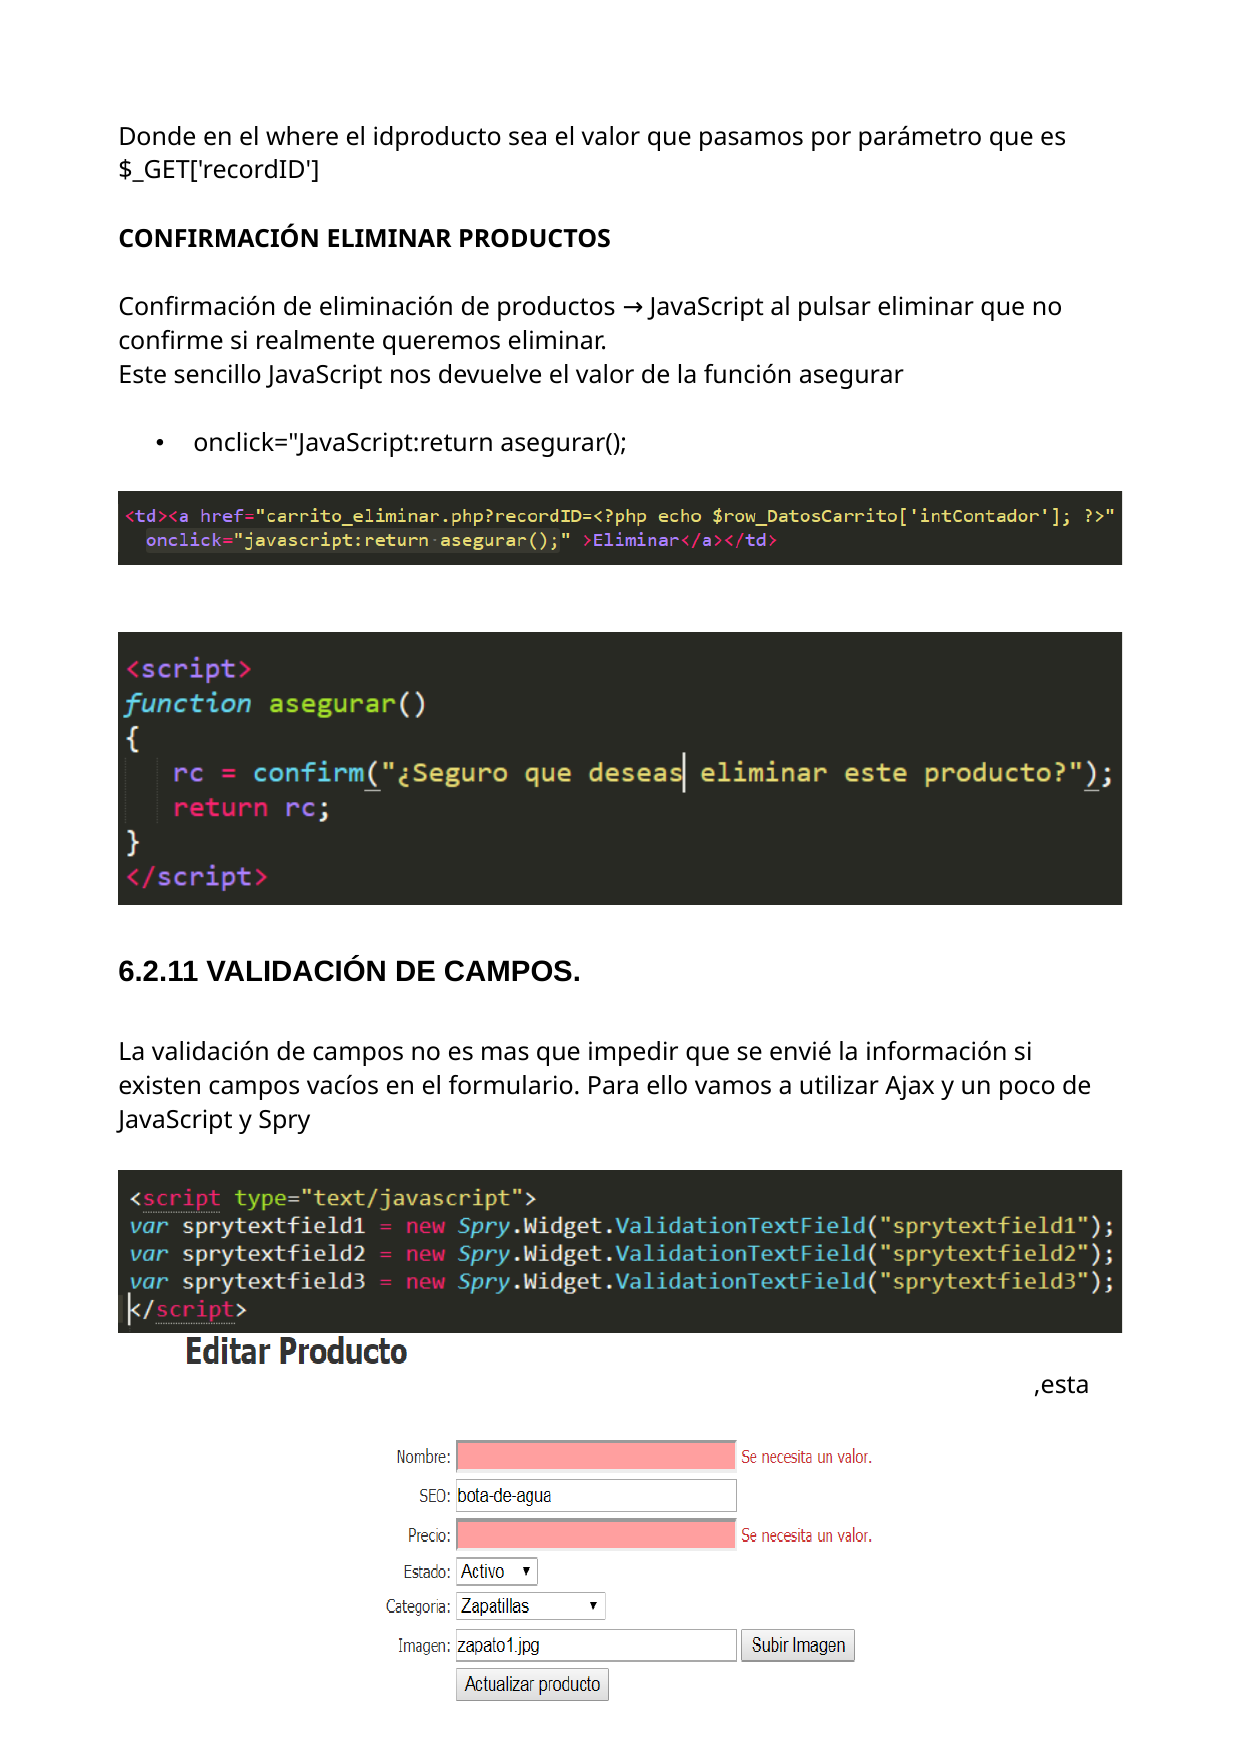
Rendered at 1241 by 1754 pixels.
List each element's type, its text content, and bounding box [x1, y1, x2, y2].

subtitle 6.2.11 VALIDACIÓN DE CAMPOS. [118, 953, 1122, 987]
text Este sencillo JavaScript nos devuelve el valor de la función asegurar [118, 357, 1122, 391]
text ,esta variable llamara a la función ValidationTextField que ejecutara la comprobación [118, 1366, 177, 1401]
picture [118, 1170, 1123, 1754]
text ,esta variable llamara a la función ValidationTextField que ejecutara la comprobación [1034, 1366, 1122, 1401]
text CONFIRMACIÓN ELIMINAR PRODUCTOS [118, 220, 1122, 254]
text Donde en el where el idproducto sea el valor que pasamos por parámetro que es $_GET['recordID'] [118, 118, 1122, 186]
picture [118, 491, 1123, 565]
text Confirmación de eliminación de productos → JavaScript al pulsar eliminar que no confirme si realmente queremos eliminar. [118, 288, 1122, 357]
list onclick="JavaScript:return asegurar(); [156, 425, 1122, 459]
picture [118, 632, 1123, 905]
text La validación de campos no es mas que impedir que se envié la información si existen campos vacíos en el formulario. Para ello vamos a utilizar Ajax y un poco de JavaScript y Spry [118, 1034, 1122, 1136]
